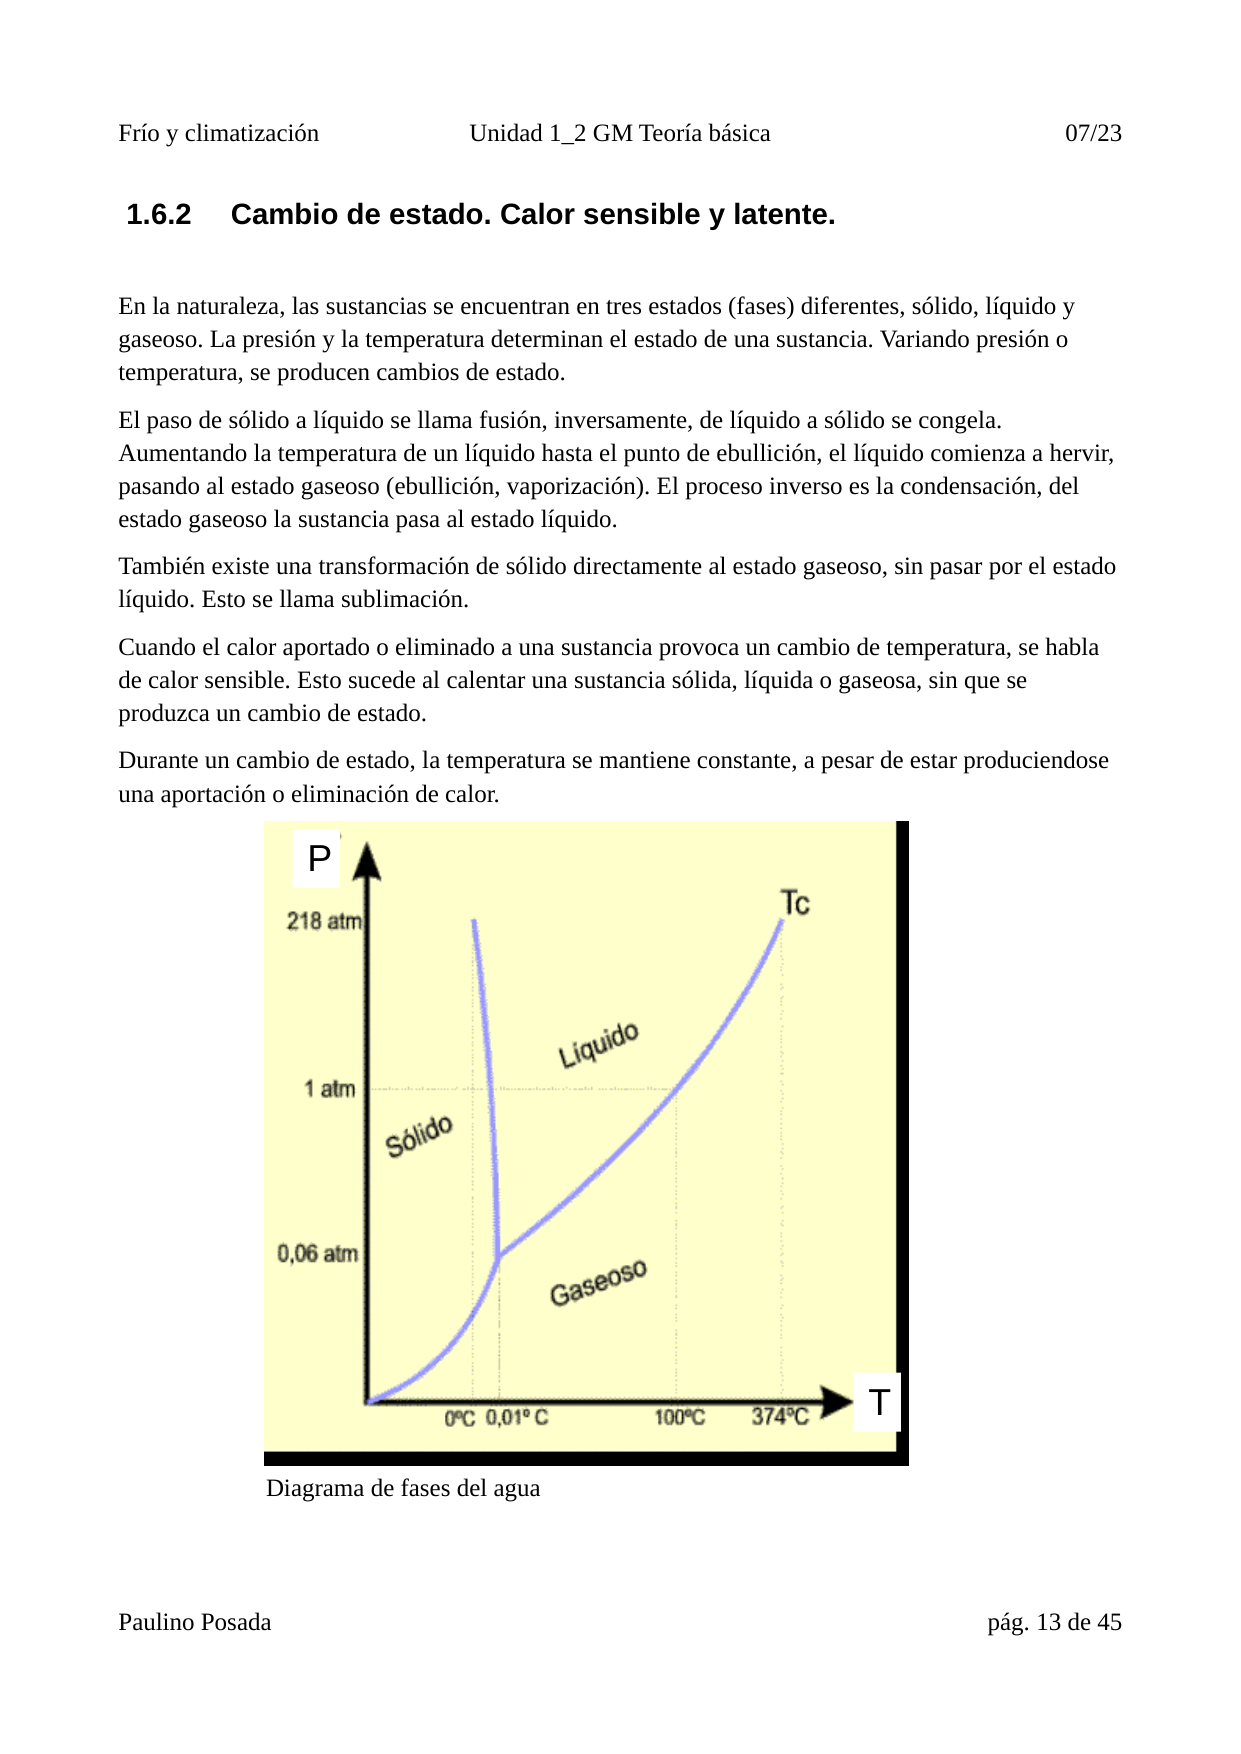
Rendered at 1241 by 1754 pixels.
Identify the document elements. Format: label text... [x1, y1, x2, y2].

picture [264, 821, 909, 1466]
text Durante un cambio de estado, la temperatura se mantiene constante, a pesar de estar produciendose una aportación o eliminación de calor. [118, 746, 1122, 807]
text Diagrama de fases del agua [118, 1473, 1122, 1502]
text También existe una transformación de sólido directamente al estado gaseoso, sin pasar por el estado líquido. Esto se llama sublimación. [118, 551, 1122, 613]
text El paso de sólido a líquido se llama fusión, inversamente, de líquido a sólido se congela. Aumentando la temperatura de un líquido hasta el punto de ebullición, el líquido comienza a hervir, pasando al estado gaseoso (ebullición, vaporización). El proceso inverso es la condensación, del estado gaseoso la sustancia pasa al estado líquido. [118, 405, 1122, 532]
text En la naturaleza, las sustancias se encuentran en tres estados (fases) diferentes, sólido, líquido y gaseoso. La presión y la temperatura determinan el estado de una sustancia. Variando presión o temperatura, se producen cambios de estado. [118, 291, 1122, 386]
subtitle Cambio de estado. Calor sensible y latente. [118, 197, 1122, 231]
text Cuando el calor aportado o eliminado a una sustancia provoca un cambio de temperatura, se habla de calor sensible. Esto sucede al calentar una sustancia sólida, líquida o gaseosa, sin que se produzca un cambio de estado. [118, 632, 1122, 727]
